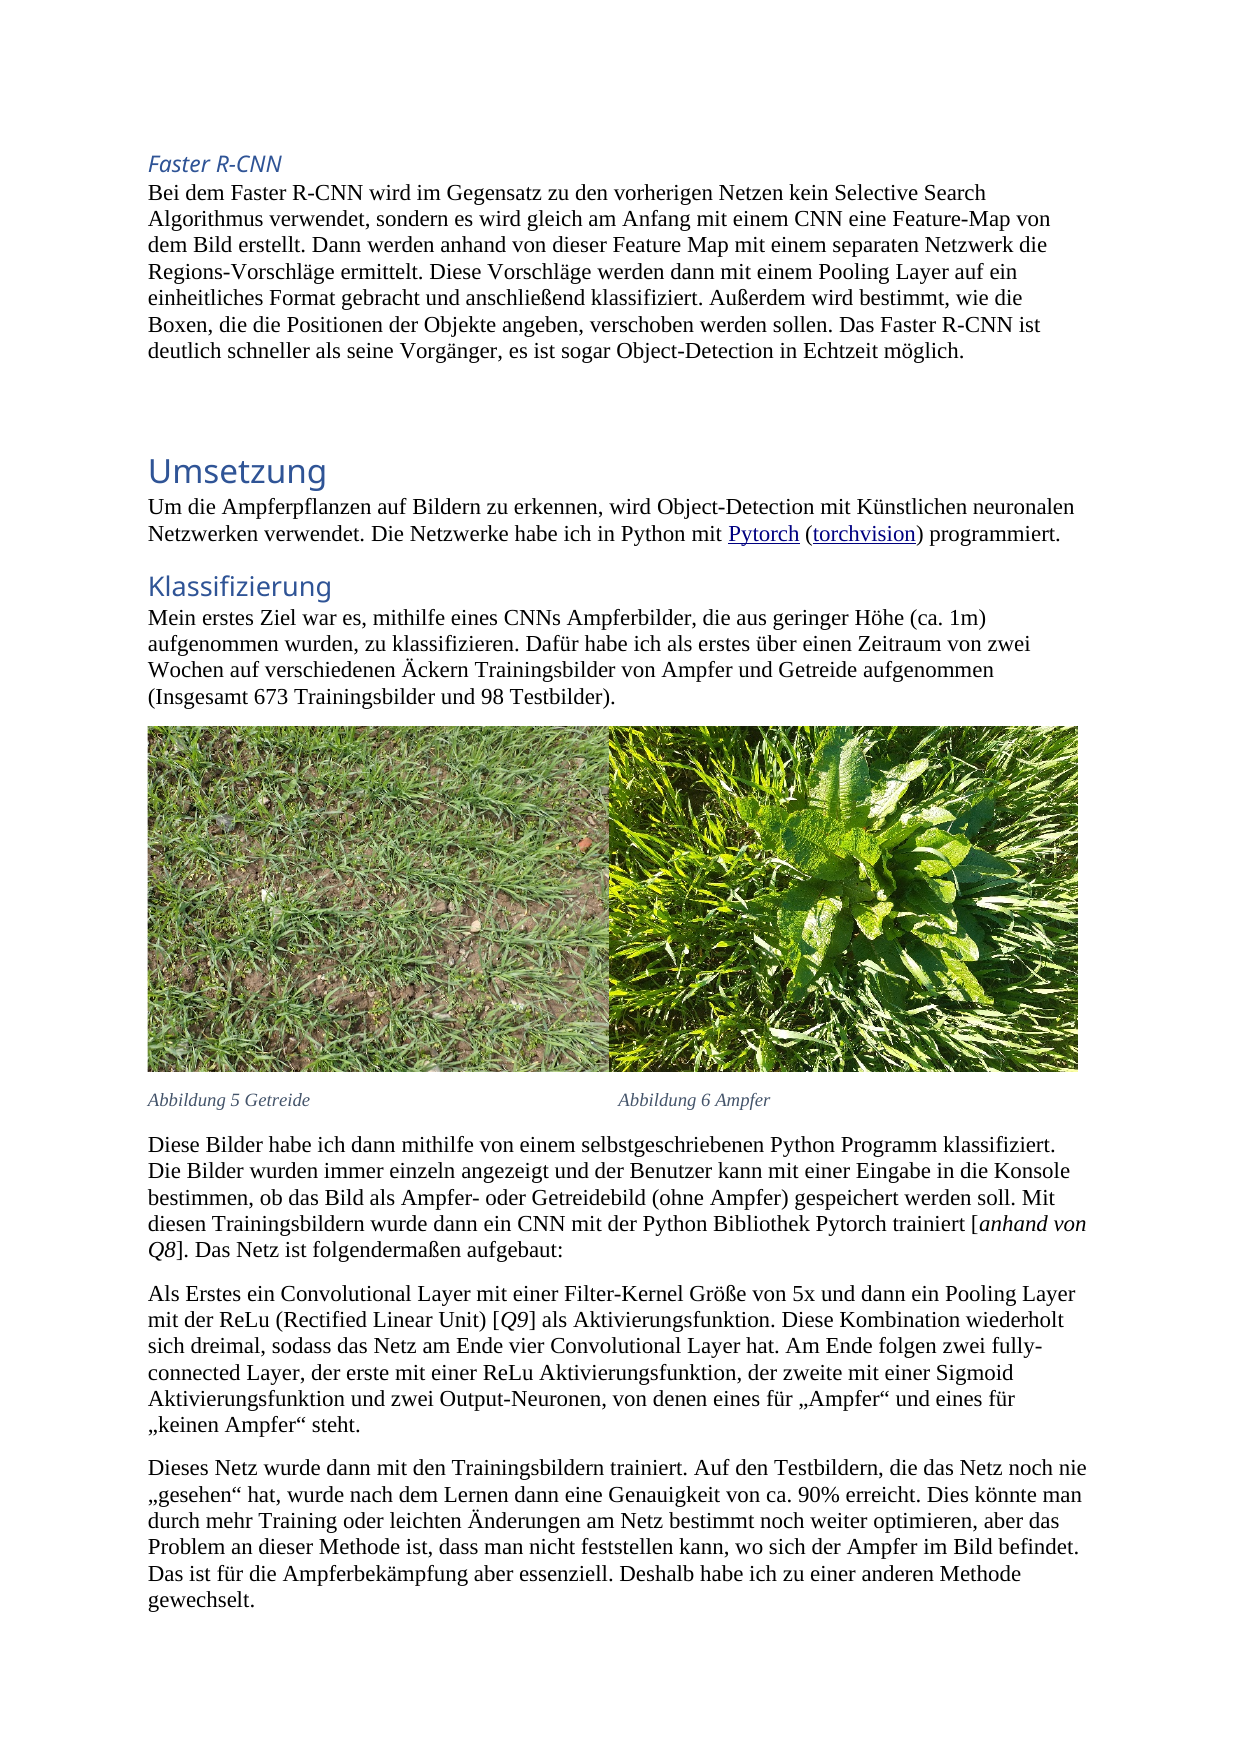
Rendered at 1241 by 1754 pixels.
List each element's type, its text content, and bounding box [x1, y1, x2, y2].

subtitle Klassifizierung [148, 567, 1093, 604]
text Diese Bilder habe ich dann mithilfe von einem selbstgeschriebenen Python Programm klassifiziert. Die Bilder wurden immer einzeln angezeigt und der Benutzer kann mit einer Eingabe in die Konsole bestimmen, ob das Bild als Ampfer- oder Getreidebild (ohne Ampfer) gespeichert werden soll. Mit diesen Trainingsbildern wurde dann ein CNN mit der Python Bibliothek Pytorch trainiert [anhand von Q8]. Das Netz ist folgendermaßen aufgebaut: [148, 1131, 1093, 1263]
text Mein erstes Ziel war es, mithilfe eines CNNs Ampferbilder, die aus geringer Höhe (ca. 1m) aufgenommen wurden, zu klassifizieren. Dafür habe ich als erstes über einen Zeitraum von zwei Wochen auf verschiedenen Äckern Trainingsbilder von Ampfer und Getreide aufgenommen (Insgesamt 673 Trainingsbilder und 98 Testbilder). [148, 604, 1093, 709]
text Dieses Netz wurde dann mit den Trainingsbildern trainiert. Auf den Testbildern, die das Netz noch nie „gesehen“ hat, wurde nach dem Lernen dann eine Genauigkeit von ca. 90% erreicht. Dies könnte man durch mehr Training oder leichten Änderungen am Netz bestimmt noch weiter optimieren, aber das Problem an dieser Methode ist, dass man nicht feststellen kann, wo sich der Ampfer im Bild befindet. Das ist für die Ampferbekämpfung aber essenziell. Deshalb habe ich zu einer anderen Methode gewechselt. [148, 1454, 1093, 1612]
text Abbildung 5 Getreide Abbildung 6 Ampfer [148, 1089, 1093, 1110]
subtitle Faster R-CNN [148, 148, 1093, 179]
text Als Erstes ein Convolutional Layer mit einer Filter-Kernel Größe von 5x und dann ein Pooling Layer mit der ReLu (Rectified Linear Unit) [Q9] als Aktivierungsfunktion. Diese Kombination wiederholt sich dreimal, sodass das Netz am Ende vier Convolutional Layer hat. Am Ende folgen zwei fully-connected Layer, der erste mit einer ReLu Aktivierungsfunktion, der zweite mit einer Sigmoid Aktivierungsfunktion und zwei Output-Neuronen, von denen eines für „Ampfer“ und eines für „keinen Ampfer“ steht. [148, 1279, 1093, 1438]
text Um die Ampferpflanzen auf Bildern zu erkennen, wird Object-Detection mit Künstlichen neuronalen Netzwerken verwendet. Die Netzwerke habe ich in Python mit Pytorch (torchvision) programmiert. [148, 493, 1093, 546]
subtitle Umsetzung [148, 448, 1093, 493]
text Bei dem Faster R-CNN wird im Gegensatz zu den vorherigen Netzen kein Selective Search Algorithmus verwendet, sondern es wird gleich am Anfang mit einem CNN eine Feature-Map von dem Bild erstellt. Dann werden anhand von dieser Feature Map mit einem separaten Netzwerk die Regions-Vorschläge ermittelt. Diese Vorschläge werden dann mit einem Pooling Layer auf ein einheitliches Format gebracht und anschließend klassifiziert. Außerdem wird bestimmt, wie die Boxen, die die Positionen der Objekte angeben, verschoben werden sollen. Das Faster R-CNN ist deutlich schneller als seine Vorgänger, es ist sogar Object-Detection in Echtzeit möglich. [148, 179, 1093, 363]
